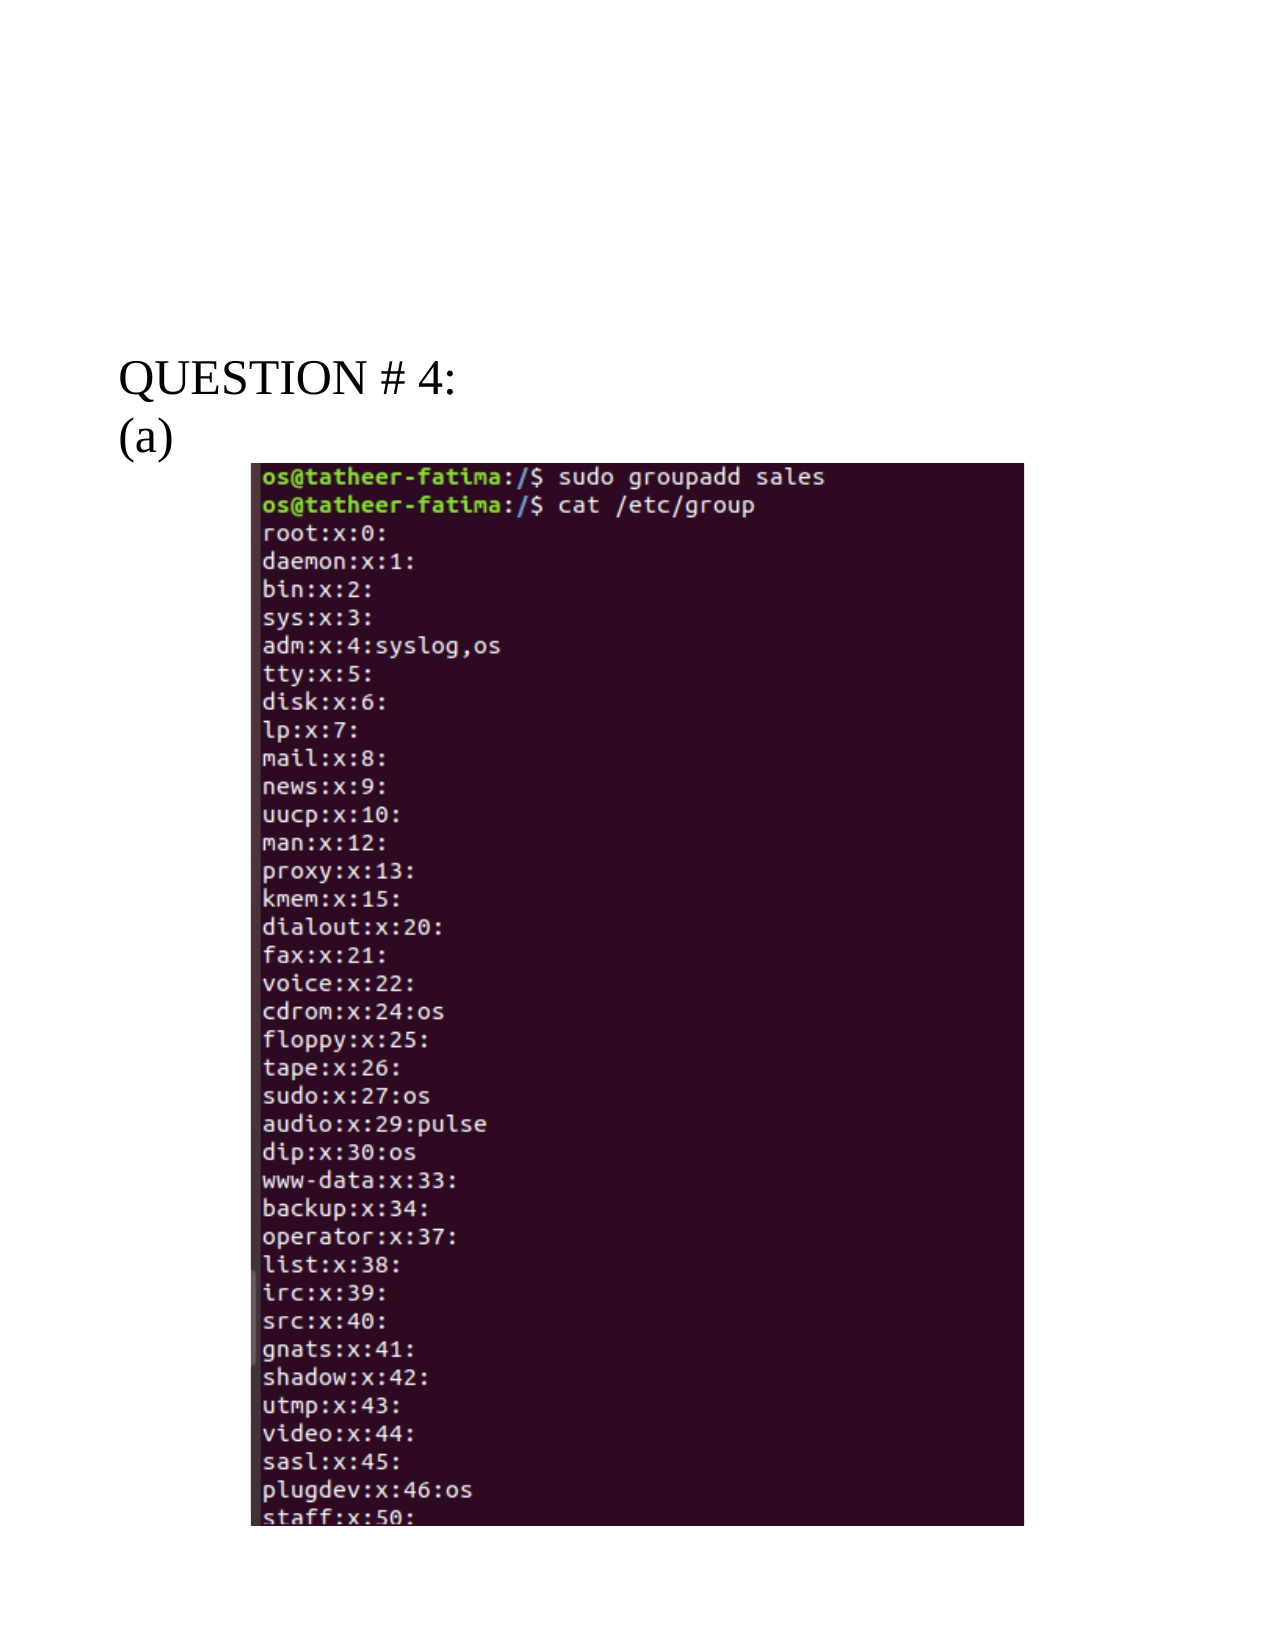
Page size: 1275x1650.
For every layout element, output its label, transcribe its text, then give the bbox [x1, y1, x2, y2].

text (a) [118, 406, 1157, 463]
picture [250, 463, 1025, 1526]
text QUESTION # 4: [118, 348, 1157, 406]
